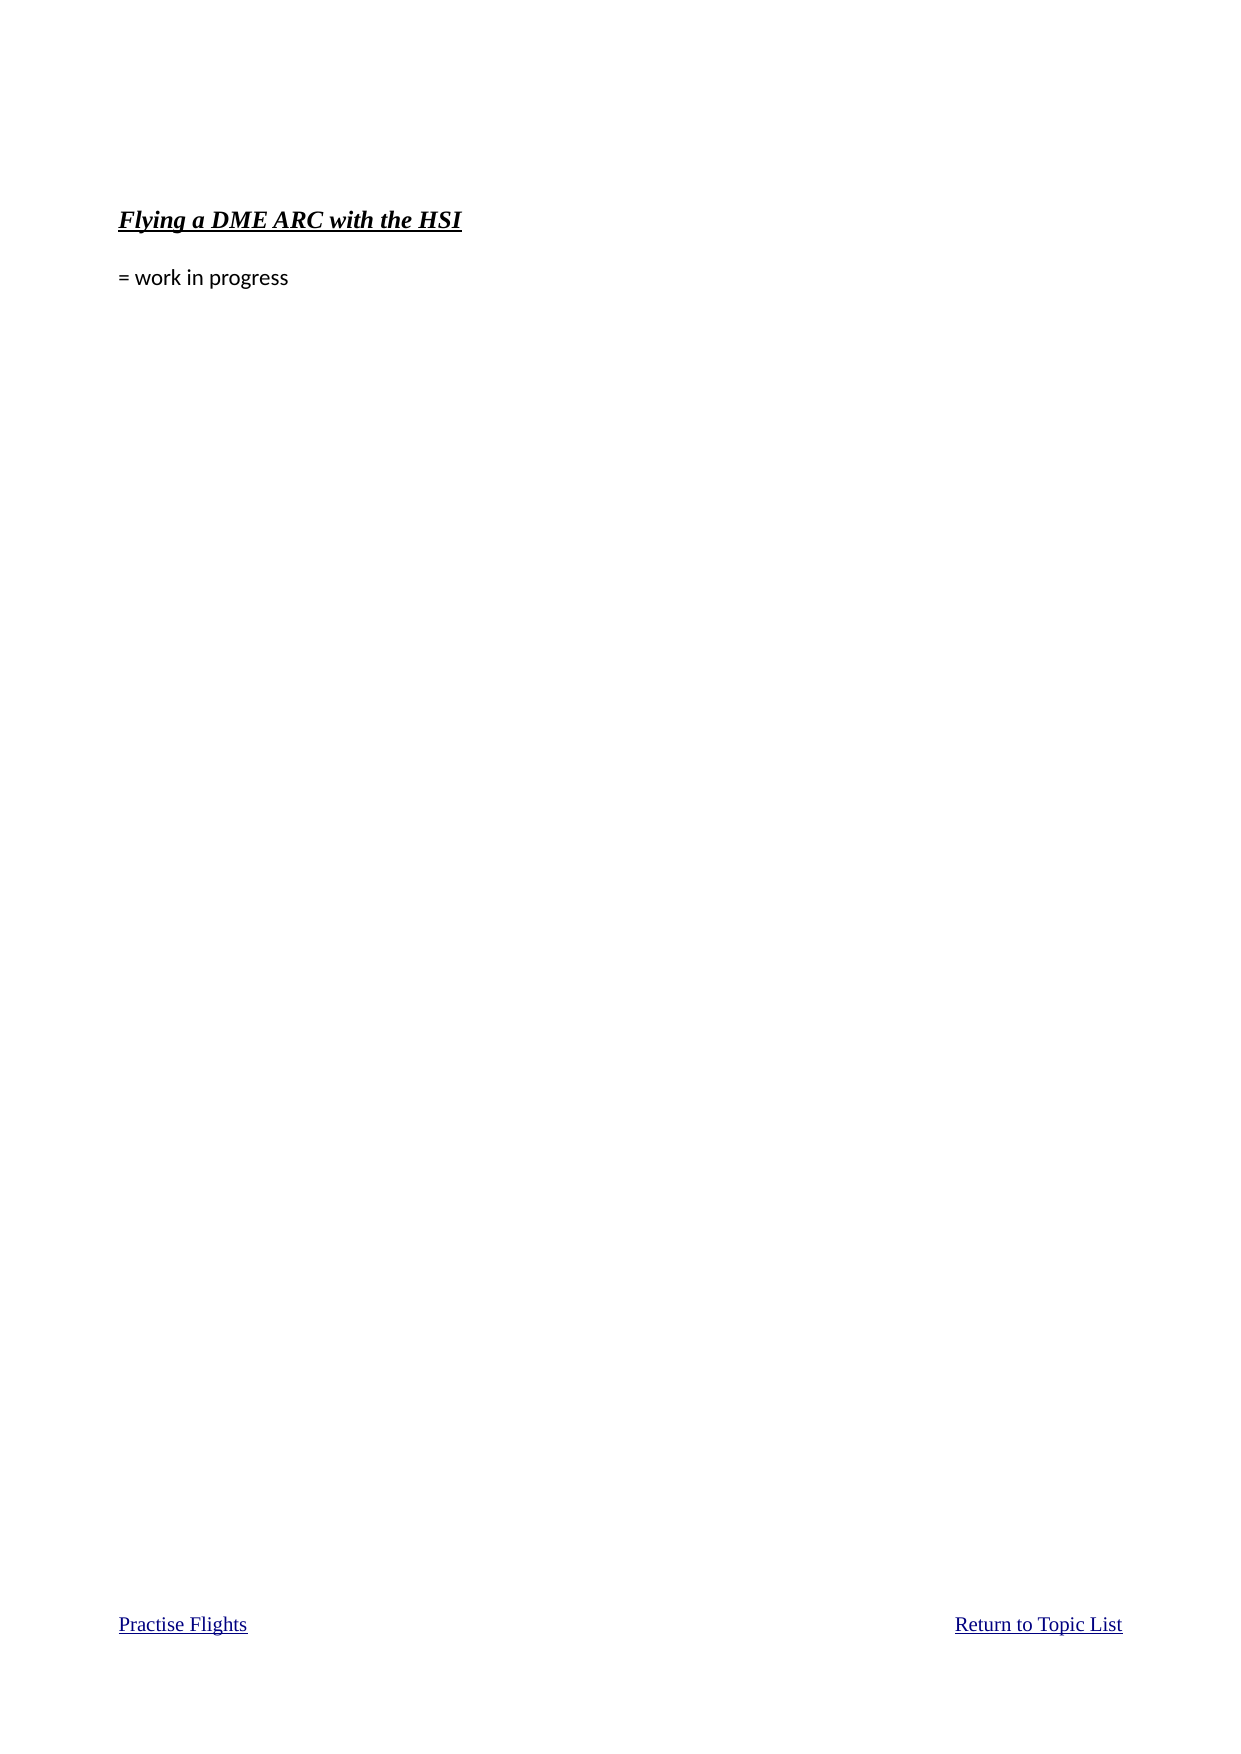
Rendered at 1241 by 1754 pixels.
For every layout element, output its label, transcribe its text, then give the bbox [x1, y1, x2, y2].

text Flying a DME ARC with the HSI [118, 205, 1122, 234]
text = work in progress [118, 263, 1122, 291]
